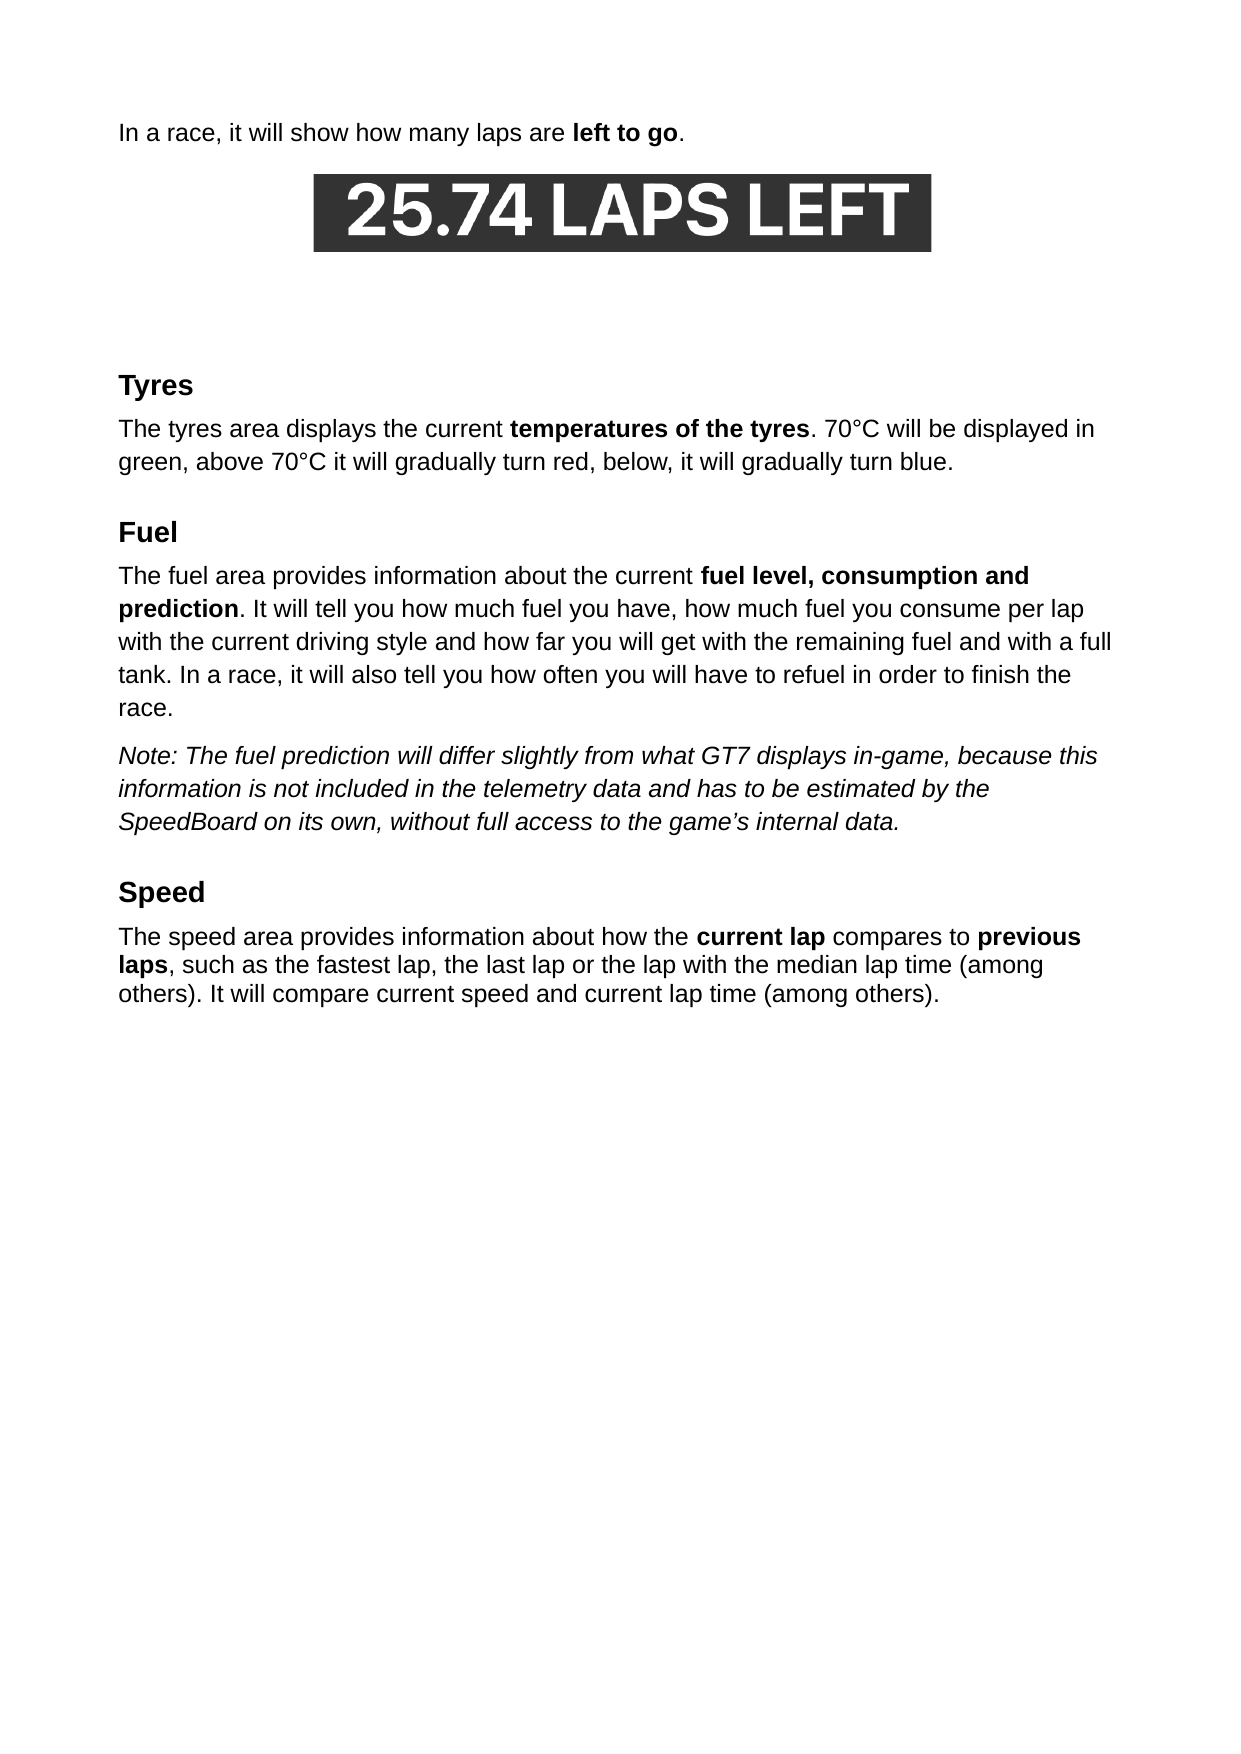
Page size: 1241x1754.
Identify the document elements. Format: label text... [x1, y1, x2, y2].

subtitle Speed [118, 875, 1122, 909]
text The tyres area displays the current temperatures of the tyres. 70°C will be displayed in green, above 70°C it will gradually turn red, below, it will gradually turn blue. [118, 414, 1122, 476]
text In a race, it will show how many laps are left to go. [118, 118, 1122, 147]
text The speed area provides information about how the current lap compares to previous laps, such as the fastest lap, the last lap or the lap with the median lap time (among others). It will compare current speed and current lap time (among others). [118, 921, 1122, 1008]
text Note: The fuel prediction will differ slightly from what GT7 displays in-game, because this information is not included in the telemetry data and has to be estimated by the SpeedBoard on its own, without full access to the game’s internal data. [118, 741, 1122, 836]
text The fuel area provides information about the current fuel level, consumption and prediction. It will tell you how much fuel you have, how much fuel you consume per lap with the current driving style and how far you will get with the remaining fuel and with a full tank. In a race, it will also tell you how often you will have to refuel in order to finish the race. [118, 561, 1122, 722]
picture [313, 174, 932, 252]
subtitle Fuel [118, 515, 1122, 549]
subtitle Tyres [118, 368, 1122, 401]
